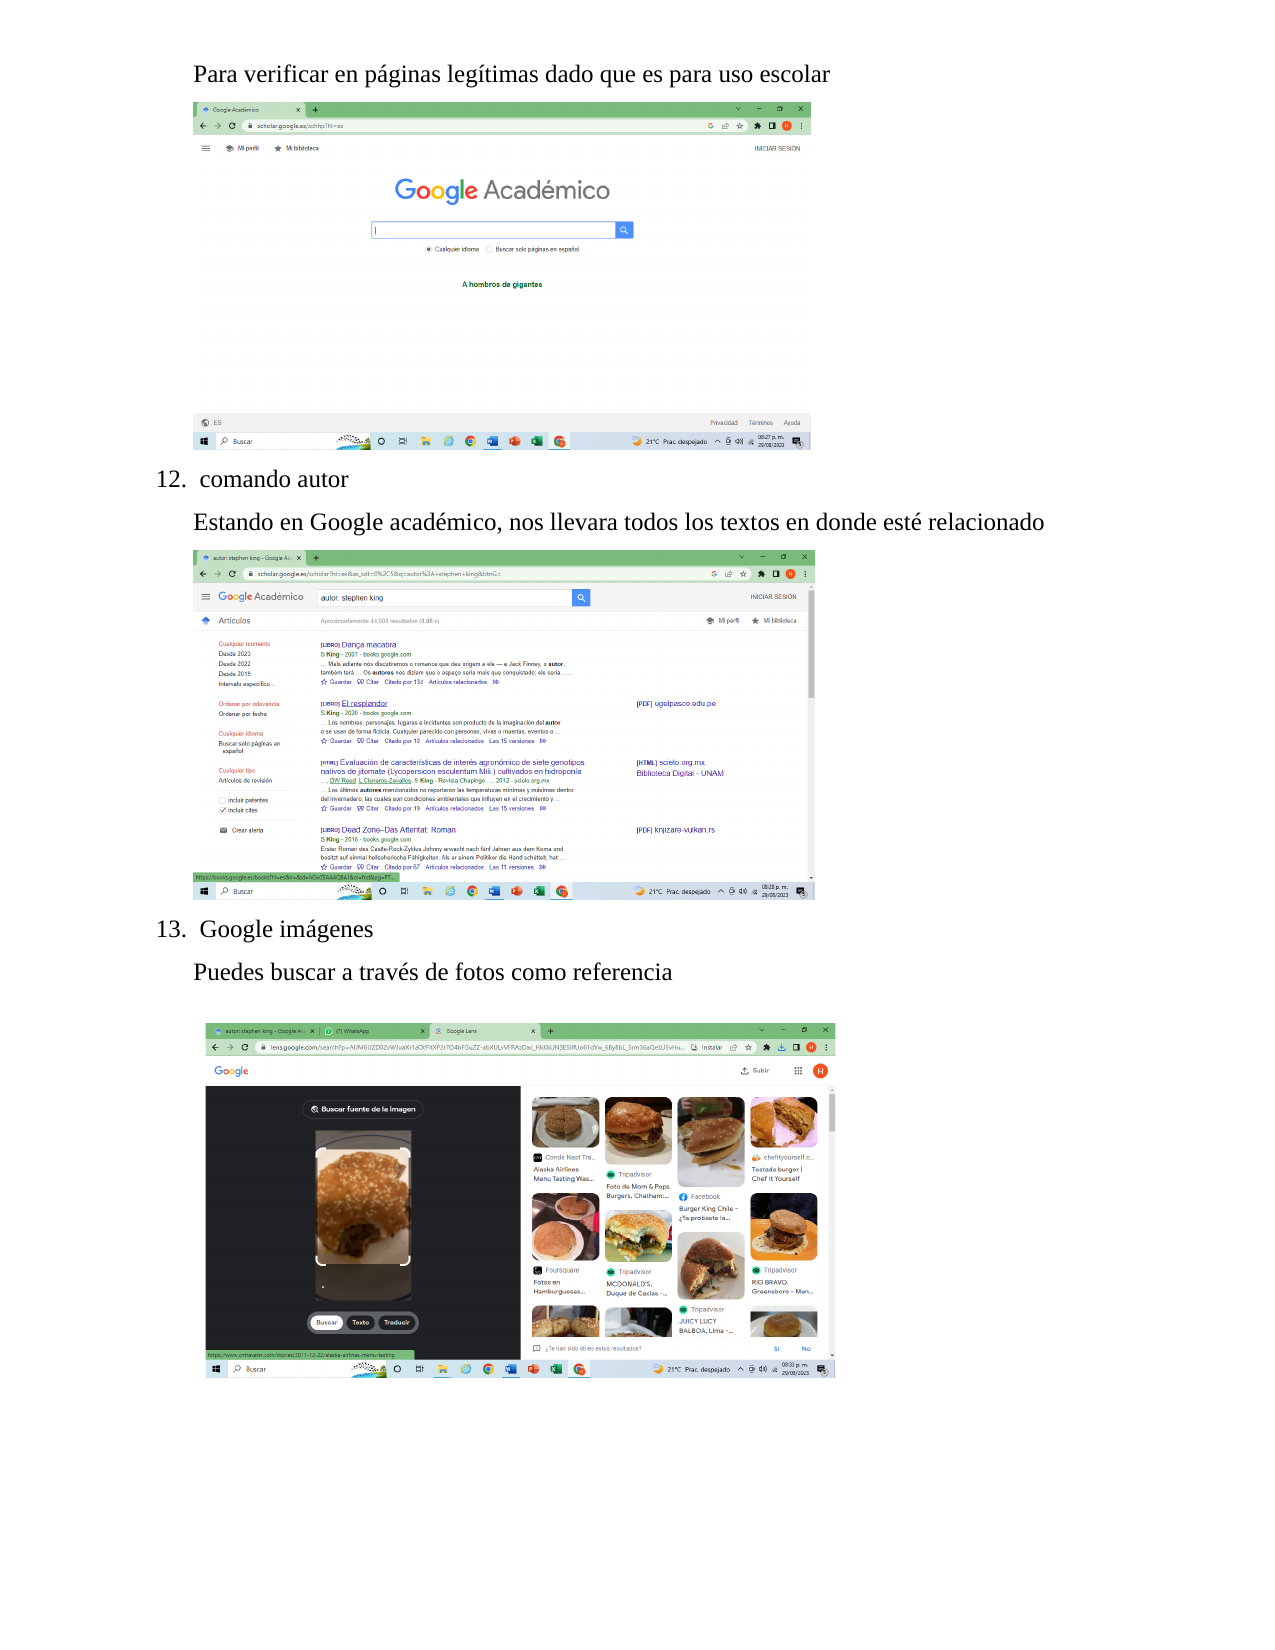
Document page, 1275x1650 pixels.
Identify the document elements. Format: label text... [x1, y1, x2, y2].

text Estando en Google académico, nos llevara todos los textos en donde esté relacionado [193, 507, 1205, 536]
list Google imágenes [156, 914, 1205, 943]
text Para verificar en páginas legítimas dado que es para uso escolar [193, 59, 1205, 88]
list comando autor [156, 464, 1205, 493]
text Puedes buscar a través de fotos como referencia [193, 957, 1205, 986]
